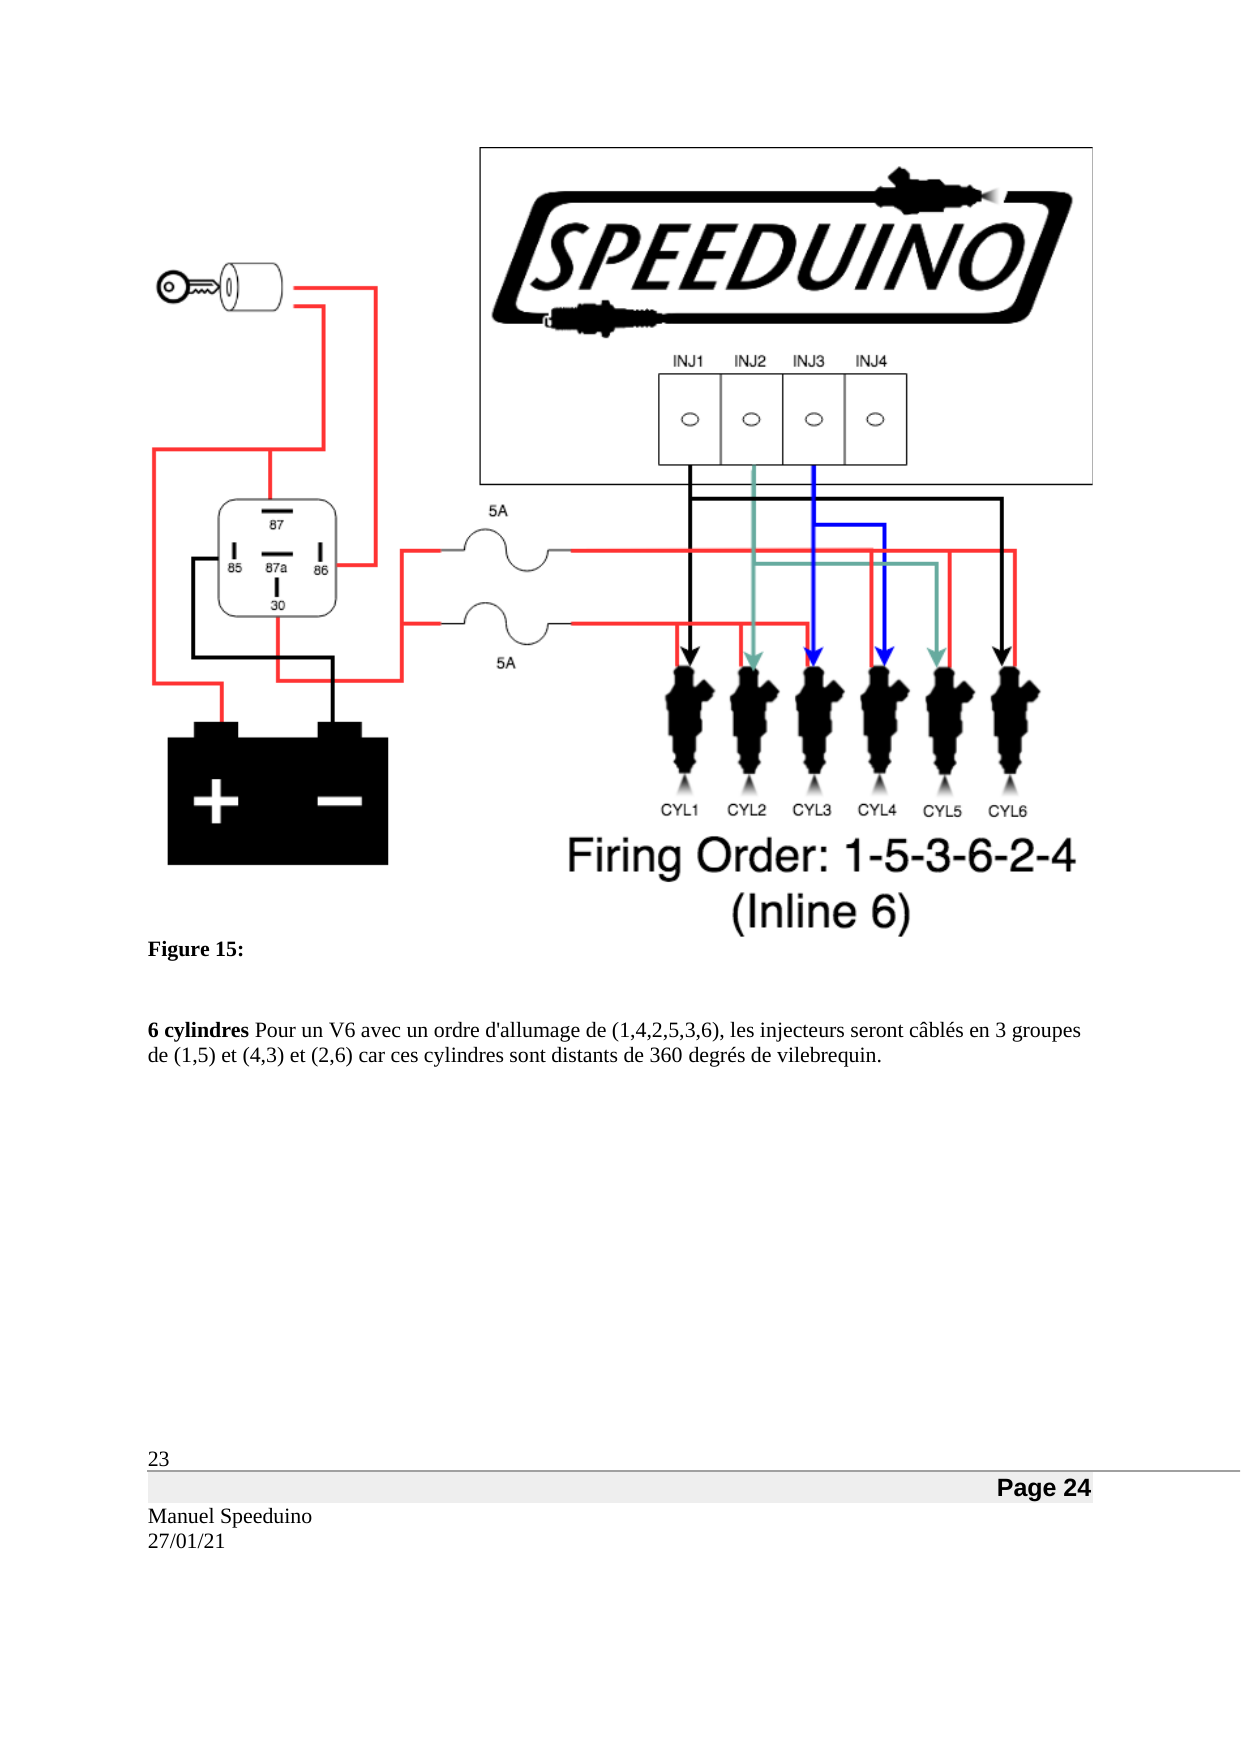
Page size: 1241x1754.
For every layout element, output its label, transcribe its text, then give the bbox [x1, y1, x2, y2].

text Figure 15: inj_6Cyl_semi-seq.png [148, 937, 1093, 961]
text Manuel Speeduino [148, 1503, 1093, 1528]
text 23 [148, 1446, 1093, 1470]
text 27/01/21 [148, 1528, 1093, 1554]
text 6 cylindres Pour un V6 avec un ordre d'allumage de (1,4,2,5,3,6), les injecteurs seront câblés en 3 groupes de (1,5) et (4,3) et (2,6) car ces cylindres sont distants de 360 ​​degrés de vilebrequin. [148, 1017, 1093, 1068]
table_header Page 24 [148, 1472, 1093, 1503]
